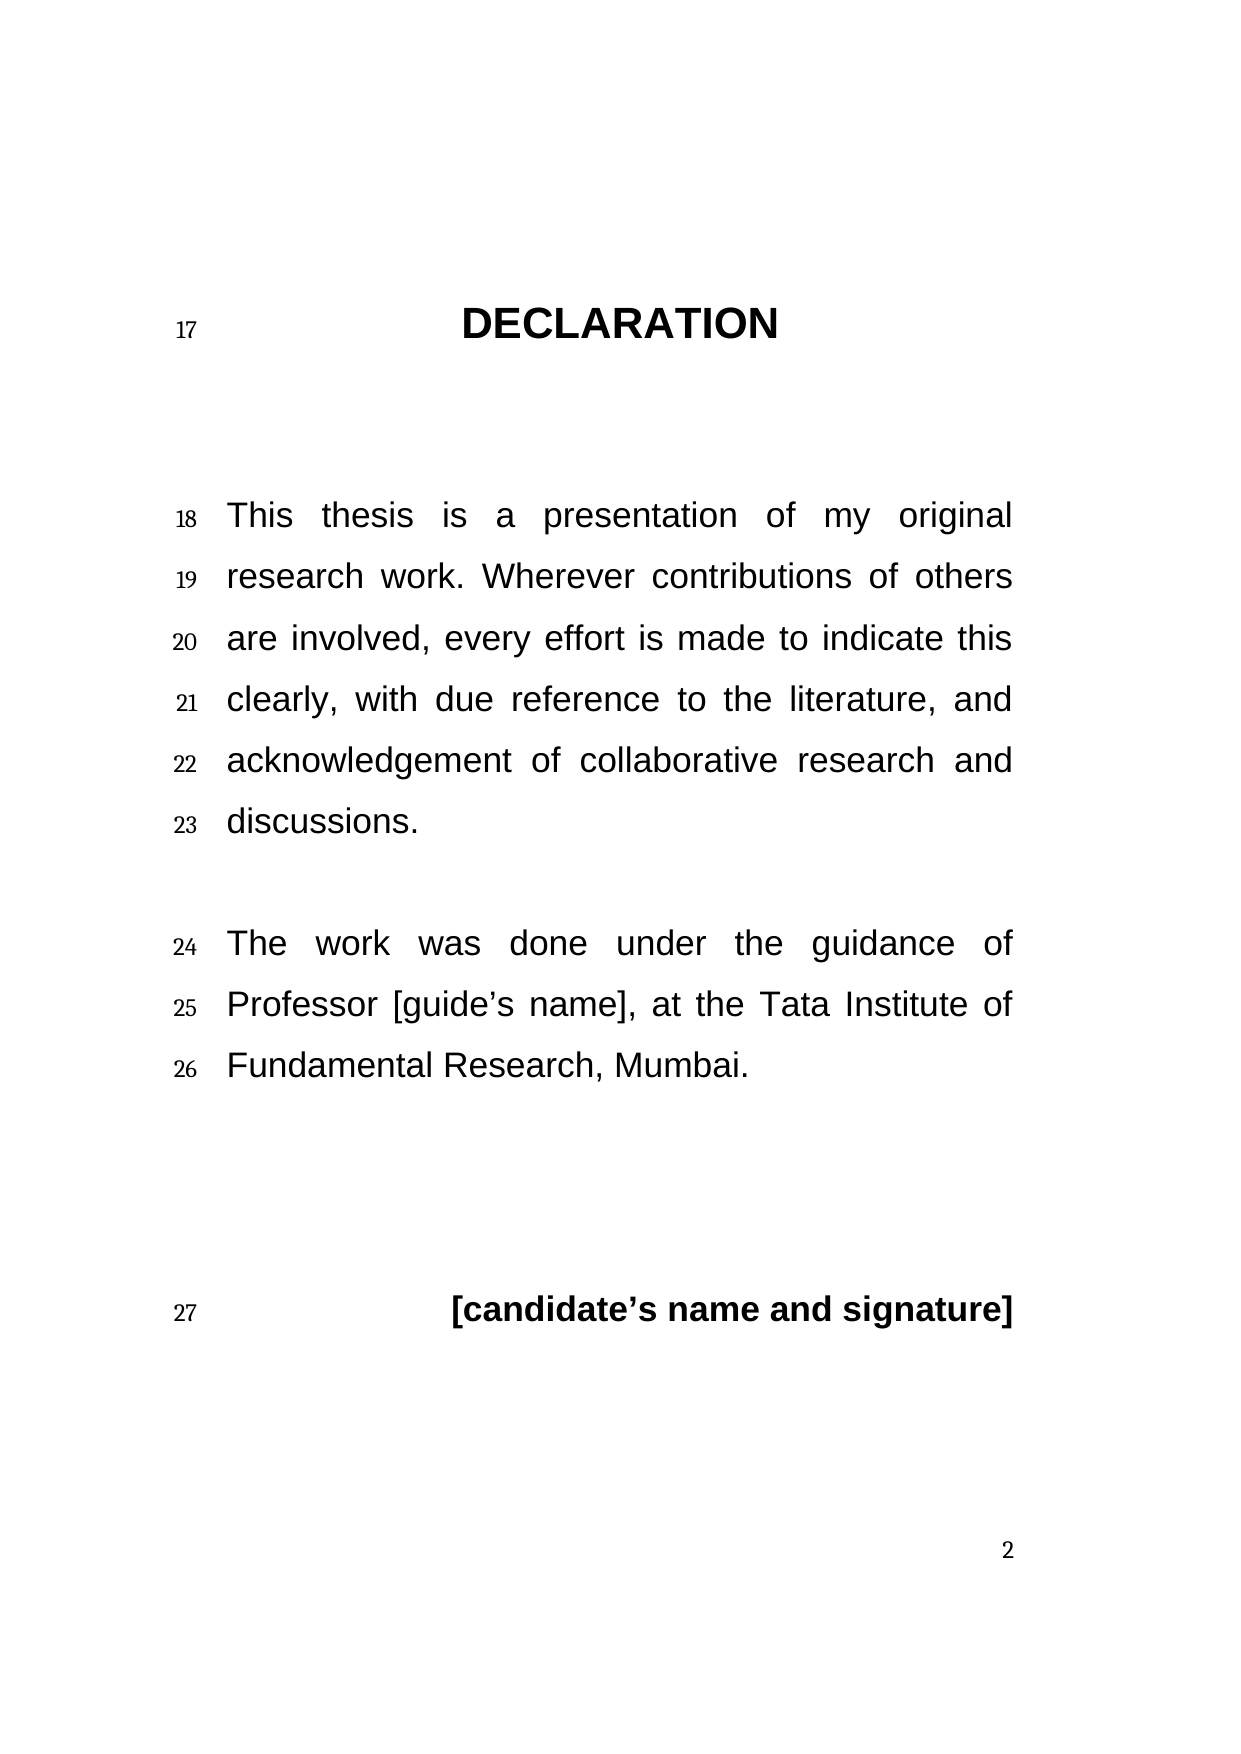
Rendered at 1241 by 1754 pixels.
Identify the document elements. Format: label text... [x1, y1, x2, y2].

subtitle DECLARATION [226, 297, 1014, 347]
text [candidate’s name and signature] [226, 1288, 1014, 1329]
text This thesis is a presentation of my original research work. Wherever contributions of others are involved, every effort is made to indicate this clearly, with due reference to the literature, and acknowledgement of collaborative research and discussions. [226, 495, 1014, 841]
text The work was done under the guidance of Professor [guide’s name], at the Tata Institute of Fundamental Research, Mumbai. [226, 922, 1014, 1085]
